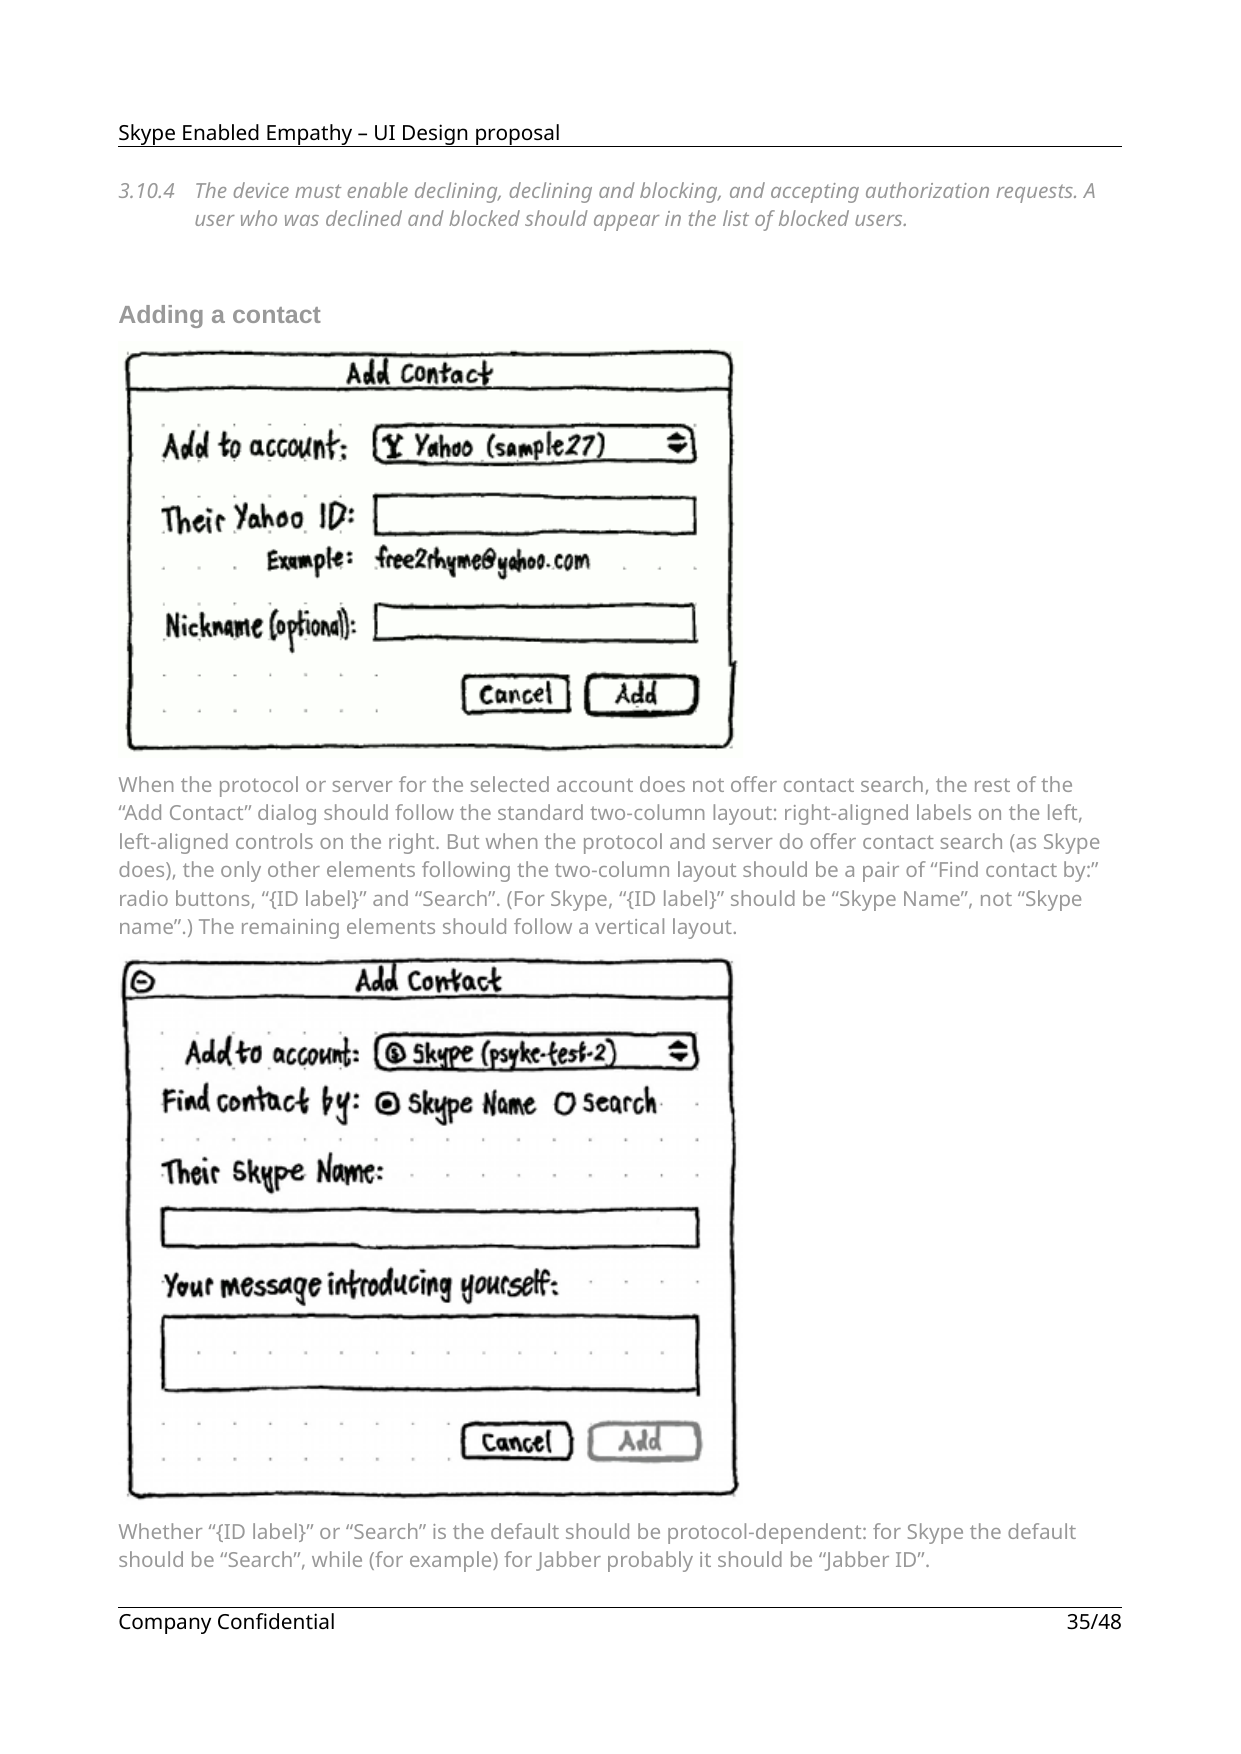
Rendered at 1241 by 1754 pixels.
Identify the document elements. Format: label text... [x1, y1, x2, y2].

text When the protocol or server for the selected account does not offer contact search, the rest of the “Add Contact” dialog should follow the standard two-column layout: right-aligned labels on the left, left-aligned controls on the right. But when the protocol and server do offer contact search (as Skype does), the only other elements following the two-column layout should be a pair of “Find contact by:” radio buttons, “{ID label}” and “Search”. (For Skype, “{ID label}” should be “Skype Name”, not “Skype name”.) The remaining elements should follow a vertical layout. [118, 770, 1122, 941]
table_cell 3.10.4 [118, 176, 194, 246]
picture [118, 341, 744, 758]
subtitle Adding a contact [118, 301, 1122, 329]
picture [118, 953, 744, 1505]
table_cell The device must enable declining, declining and blocking, and accepting authorization requests. A user who was declined and blocked should appear in the list of blocked users. [194, 176, 1122, 246]
text Whether “{ID label}” or “Search” is the default should be protocol-dependent: for Skype the default should be “Search”, while (for example) for Jabber probably it should be “Jabber ID”. [118, 1517, 1122, 1574]
